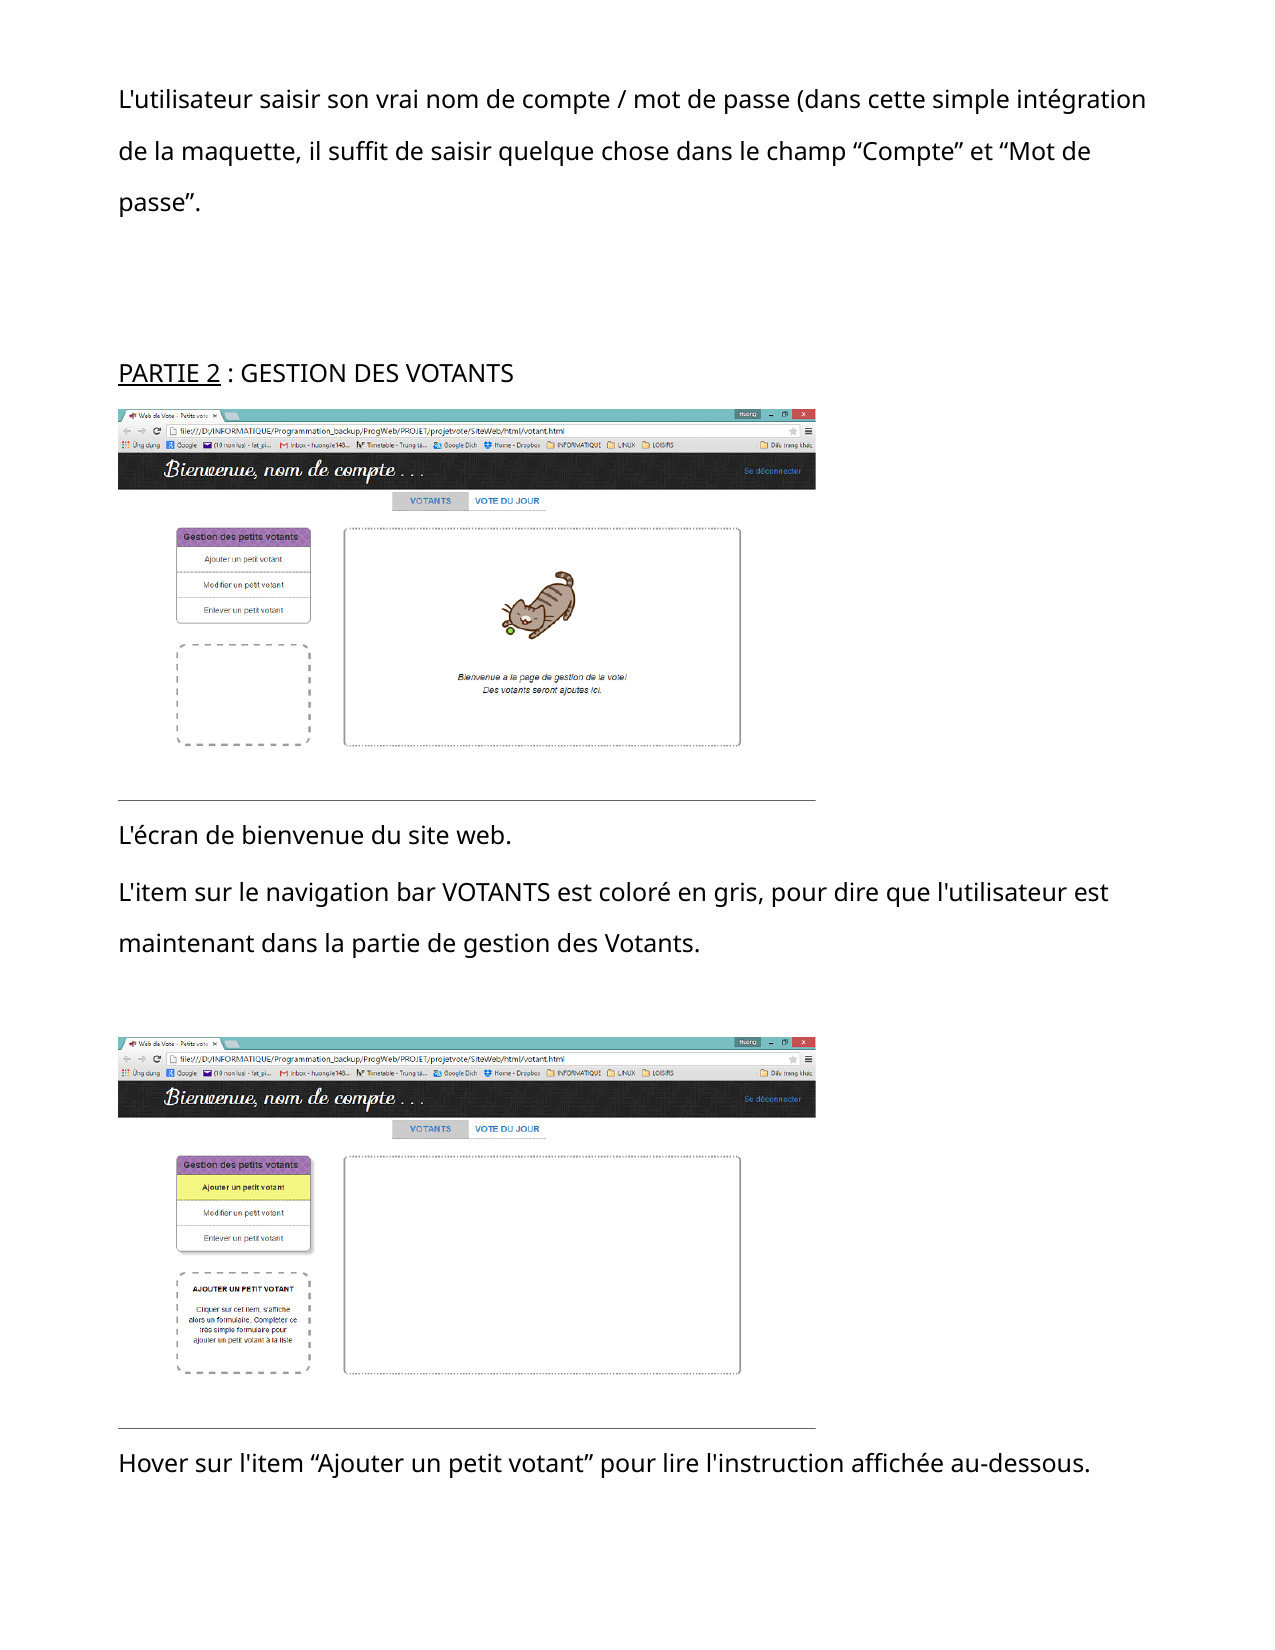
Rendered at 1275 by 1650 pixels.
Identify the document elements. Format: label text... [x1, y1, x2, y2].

picture [118, 409, 816, 801]
text L'écran de bienvenue du site web. [118, 412, 1157, 852]
picture [118, 1037, 816, 1429]
text Hover sur l'item “Ajouter un petit votant” pour lire l'instruction affichée au-dessous. [118, 1040, 1157, 1480]
text PARTIE 2 : GESTION DES VOTANTS [118, 355, 1157, 389]
text L'utilisateur saisir son vrai nom de compte / mot de passe (dans cette simple intégration de la maquette, il suffit de saisir quelque chose dans le champ “Compte” et “Mot de passe”. [118, 82, 1157, 218]
text L'item sur le navigation bar VOTANTS est coloré en gris, pour dire que l'utilisateur est maintenant dans la partie de gestion des Votants. [118, 875, 1157, 960]
